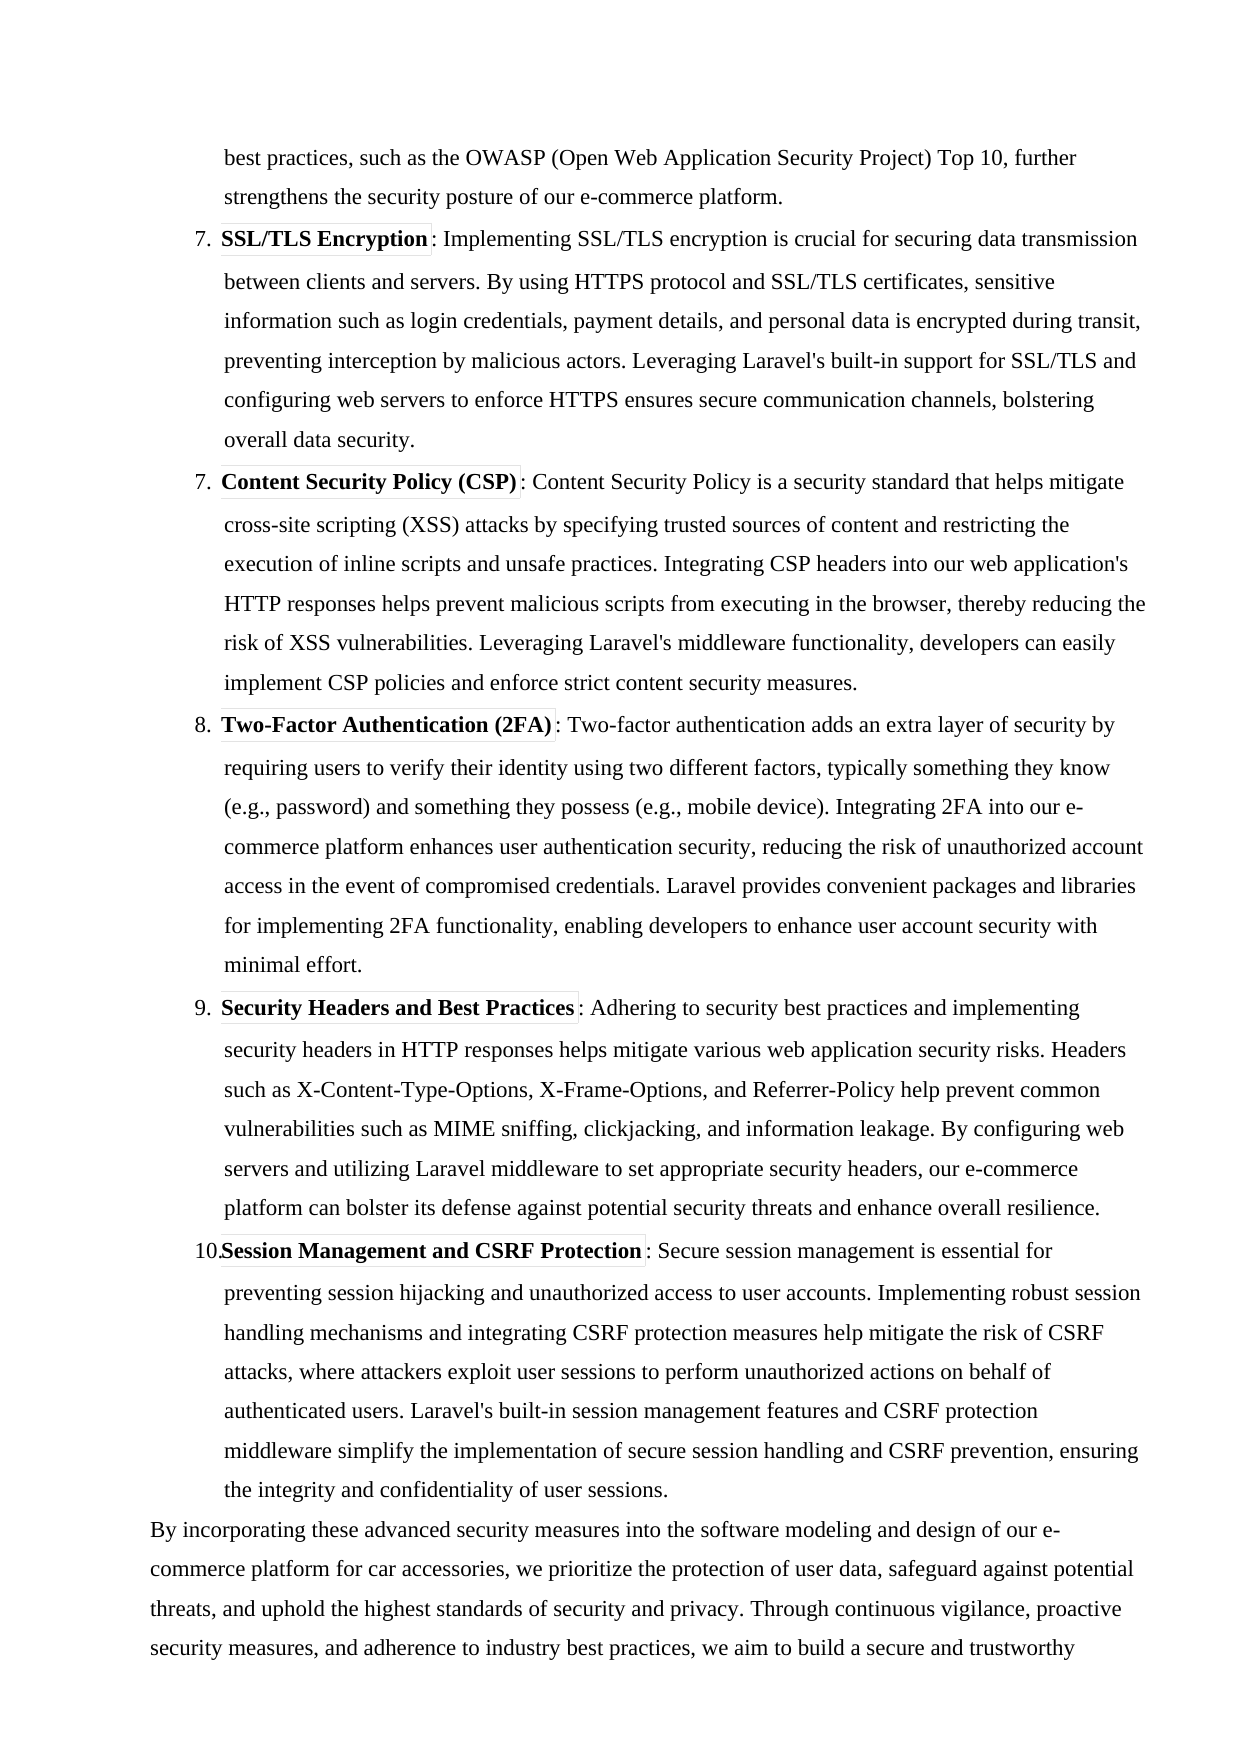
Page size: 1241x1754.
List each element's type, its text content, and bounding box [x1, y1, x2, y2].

text By incorporating these advanced security measures into the software modeling and design of our e-commerce platform for car accessories, we prioritize the protection of user data, safeguard against potential threats, and uphold the highest standards of security and privacy. Through continuous vigilance, proactive security measures, and adherence to industry best practices, we aim to build a secure and trustworthy [150, 1516, 1152, 1661]
list SSL/TLS Encryption: Implementing SSL/TLS encryption is crucial for securing data transmission between clients and servers. By using HTTPS protocol and SSL/TLS certificates, sensitive information such as login credentials, payment details, and personal data is encrypted during transit, preventing interception by malicious actors. Leveraging Laravel's built-in support for SSL/TLS and configuring web servers to enforce HTTPS ensures secure communication channels, bolstering overall data security. [194, 222, 1152, 452]
list Session Management and CSRF Protection: Secure session management is essential for preventing session hijacking and unauthorized access to user accounts. Implementing robust session handling mechanisms and integrating CSRF protection measures help mitigate the risk of CSRF attacks, where attackers exploit user sessions to perform unauthorized actions on behalf of authenticated users. Laravel's built-in session management features and CSRF protection middleware simplify the implementation of secure session handling and CSRF prevention, ensuring the integrity and confidentiality of user sessions. [194, 1234, 1152, 1503]
list Two-Factor Authentication (2FA): Two-factor authentication adds an extra layer of security by requiring users to verify their identity using two different factors, typically something they know (e.g., password) and something they possess (e.g., mobile device). Integrating 2FA into our e-commerce platform enhances user authentication security, reducing the risk of unauthorized account access in the event of compromised credentials. Laravel provides convenient packages and libraries for implementing 2FA functionality, enabling developers to enhance user account security with minimal effort. [194, 708, 1152, 978]
list best practices, such as the OWASP (Open Web Application Security Project) Top 10, further strengthens the security posture of our e-commerce platform. [194, 143, 1152, 209]
list Content Security Policy (CSP): Content Security Policy is a security standard that helps mitigate cross-site scripting (XSS) attacks by specifying trusted sources of content and restricting the execution of inline scripts and unsafe practices. Integrating CSP headers into our web application's HTTP responses helps prevent malicious scripts from executing in the browser, thereby reducing the risk of XSS vulnerabilities. Leveraging Laravel's middleware functionality, developers can easily implement CSP policies and enforce strict content security measures. [194, 465, 1152, 695]
list Security Headers and Best Practices: Adhering to security best practices and implementing security headers in HTTP responses helps mitigate various web application security risks. Headers such as X-Content-Type-Options, X-Frame-Options, and Referrer-Policy help prevent common vulnerabilities such as MIME sniffing, clickjacking, and information leakage. By configuring web servers and utilizing Laravel middleware to set appropriate security headers, our e-commerce platform can bolster its defense against potential security threats and enhance overall resilience. [194, 991, 1152, 1221]
